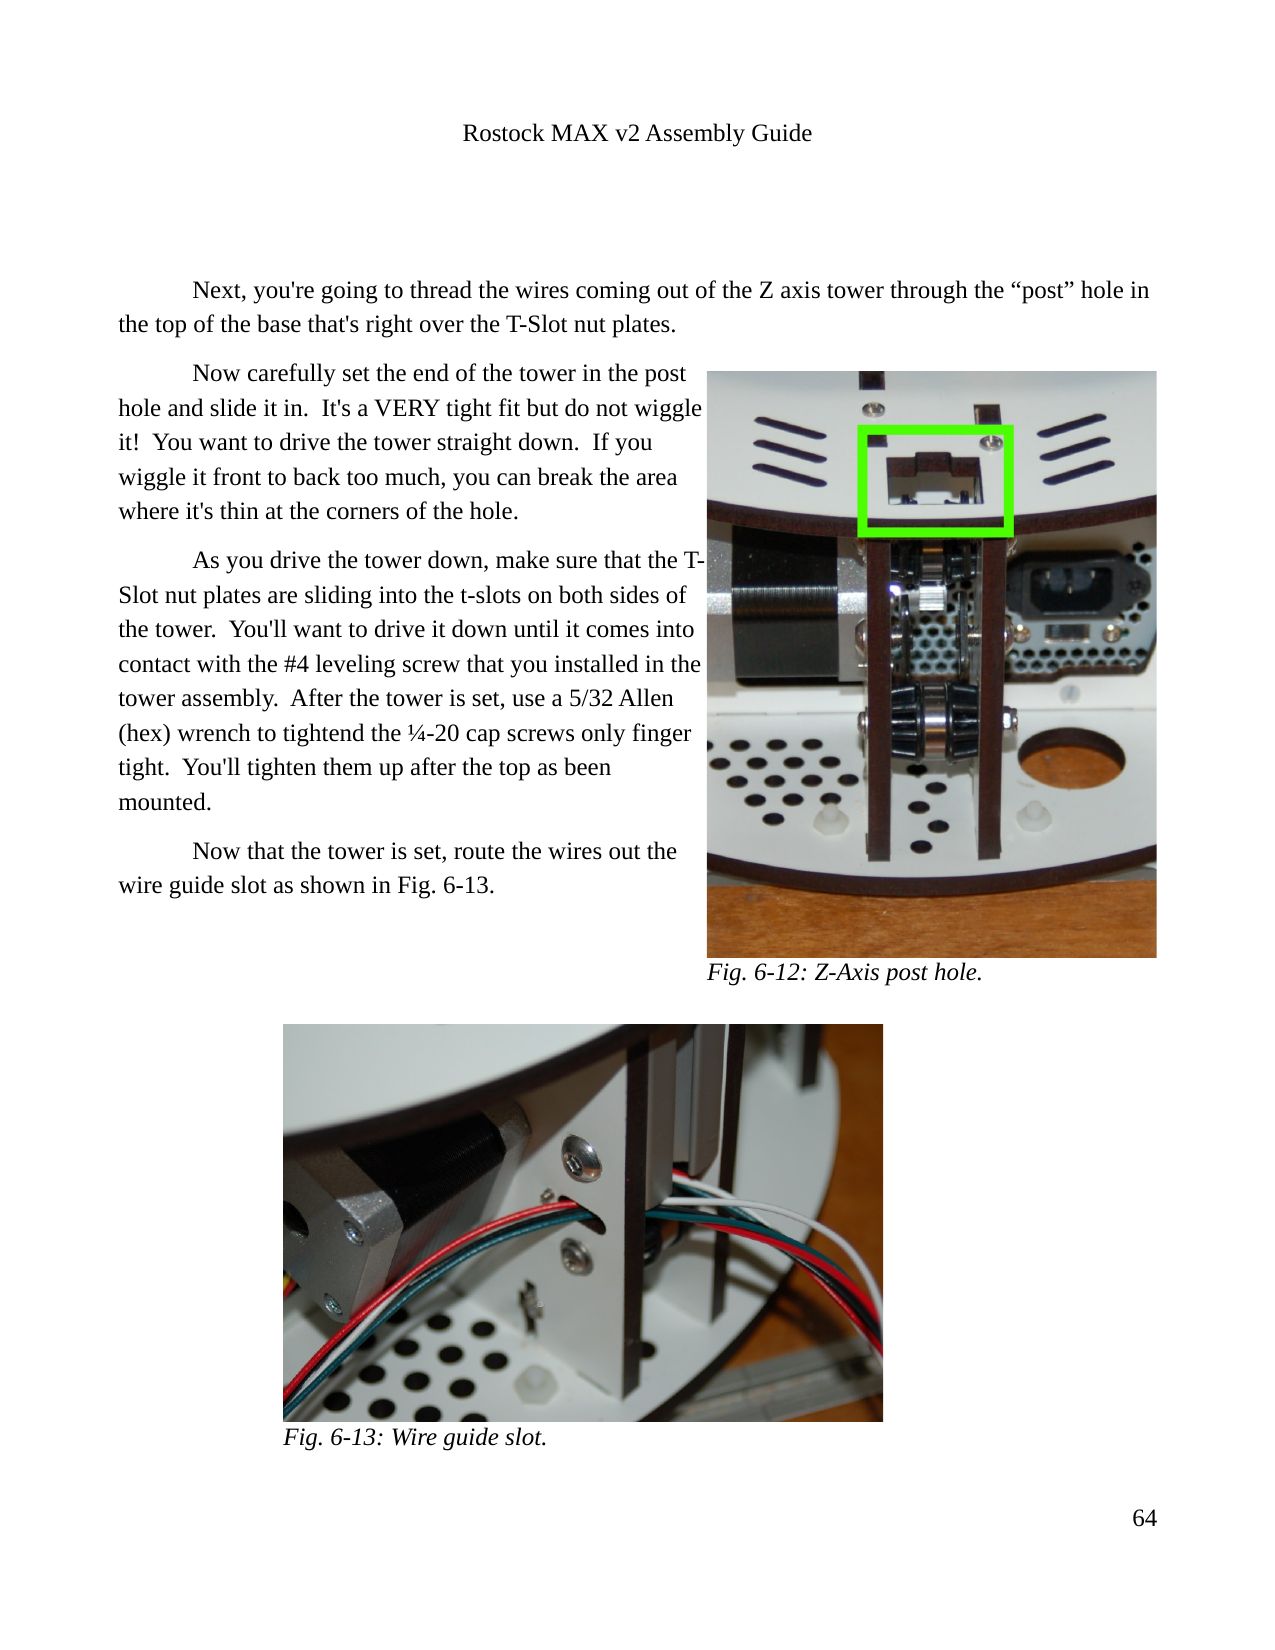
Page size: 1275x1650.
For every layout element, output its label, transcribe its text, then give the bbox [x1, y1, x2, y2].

text Now carefully set the end of the tower in the post hole and slide it in. It's a VERY tight fit but do not wiggle it! You want to drive the tower straight down. If you wiggle it front to back too much, you can break the area where it's thin at the corners of the hole. [118, 358, 1157, 525]
picture [706, 371, 1157, 958]
text Now that the tower is set, route the wires out the wire guide slot as shown in Fig. 6-13. [118, 836, 706, 899]
text Fig. 6-13: Wire guide slot. [283, 1422, 883, 1451]
text [283, 1012, 883, 1024]
text Fig. 6-12: Z-Axis post hole. [707, 958, 1157, 986]
text As you drive the tower down, make sure that the T-Slot nut plates are sliding into the t-slots on both sides of the tower. You'll want to drive it down until it comes into contact with the #4 leveling screw that you installed in the tower assembly. After the tower is set, use a 5/32 Allen (hex) wrench to tightend the ¼-20 cap screws only finger tight. You'll tighten them up after the top as been mounted. [118, 546, 706, 816]
picture [283, 1024, 884, 1422]
text Next, you're going to thread the wires coming out of the Z axis tower through the “post” hole in the top of the base that's right over the T-Slot nut plates. [118, 275, 1157, 338]
